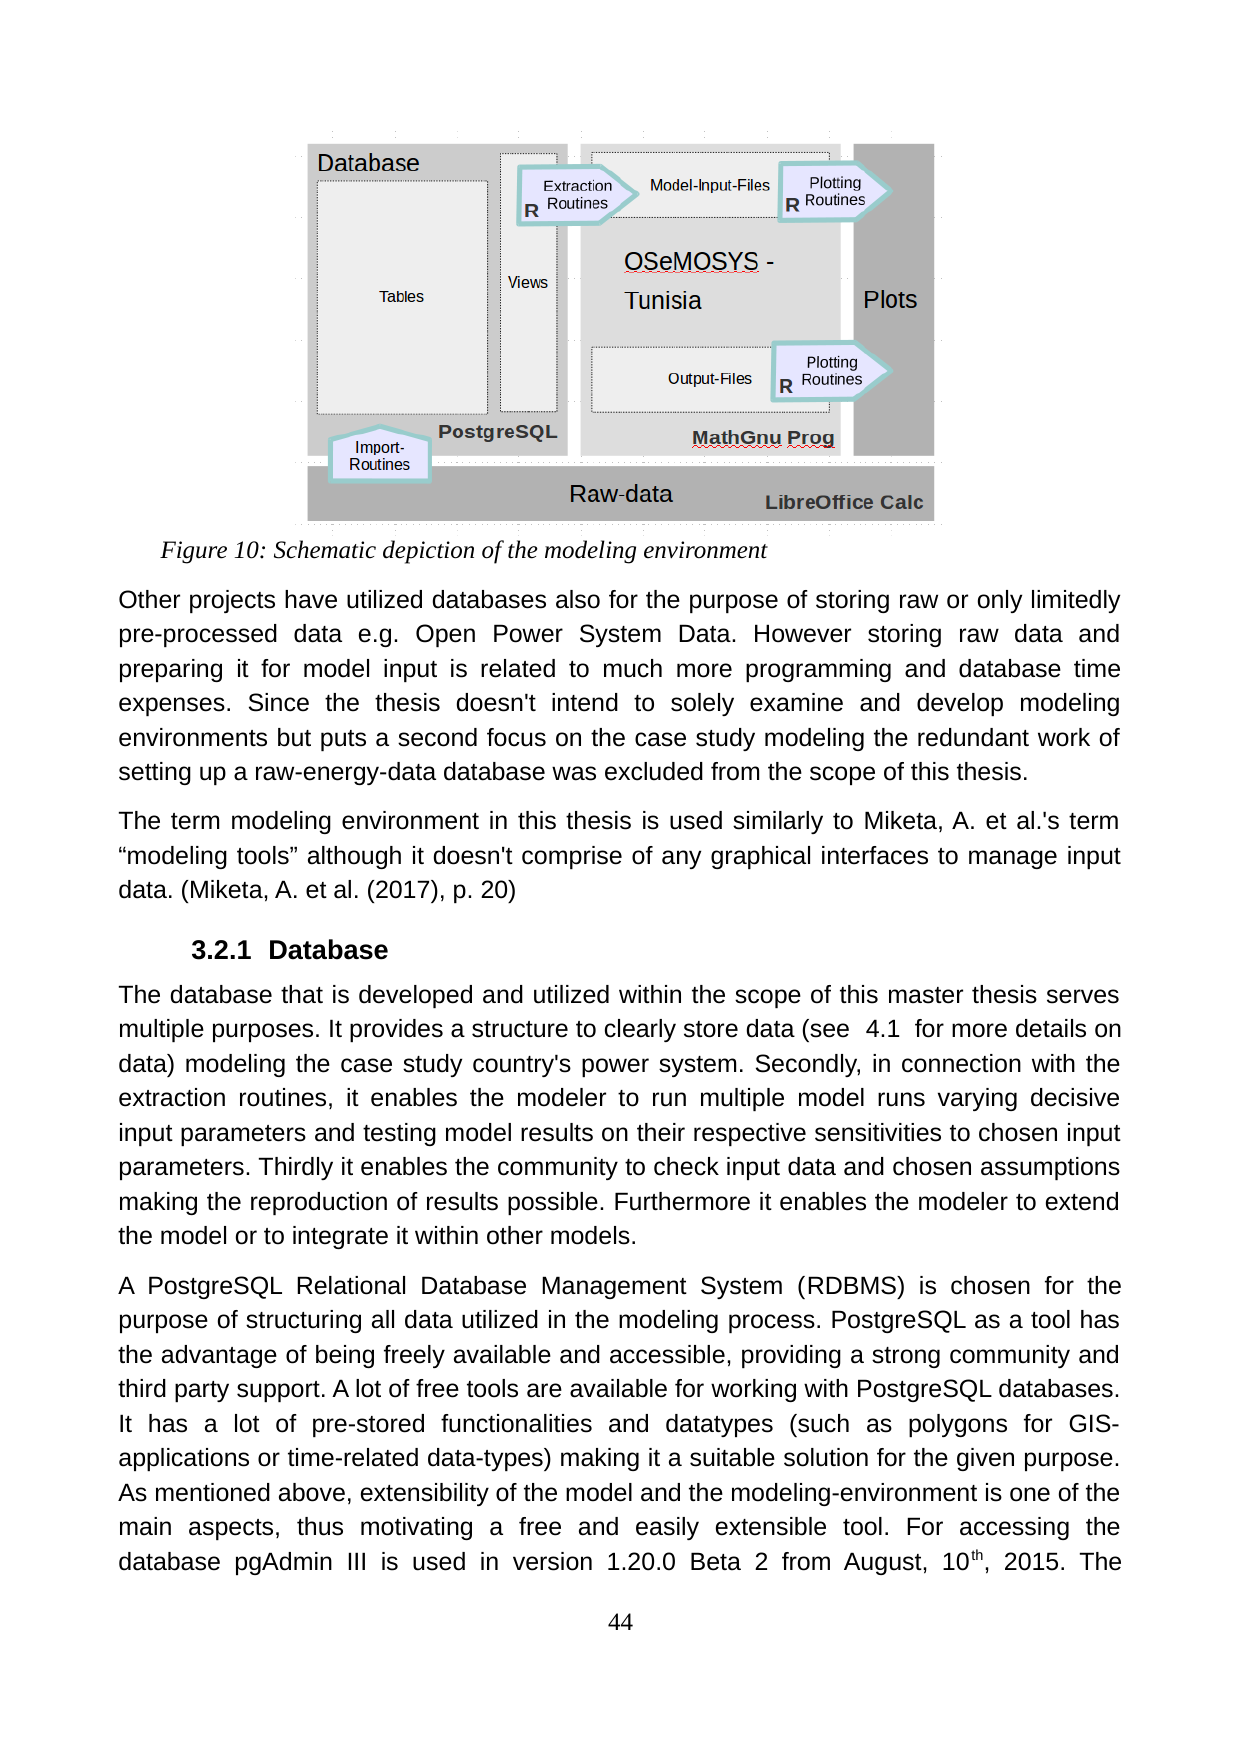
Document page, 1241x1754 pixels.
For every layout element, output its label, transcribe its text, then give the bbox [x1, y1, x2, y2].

list The term modeling environment in this thesis is used similarly to Miketa, A. et al.'s term “modeling tools” although it doesn't comprise of any graphical interfaces to manage input data. (Miketa, A. et al. (2017), p. 20) [118, 806, 1122, 904]
picture [295, 130, 946, 536]
text A PostgreSQL Relational Database Management System (RDBMS) is chosen for the purpose of structuring all data utilized in the modeling process. PostgreSQL as a tool has the advantage of being freely available and accessible, providing a strong community and third party support. A lot of free tools are available for working with PostgreSQL databases. It has a lot of pre-stored functionalities and datatypes (such as polygons for GIS-applications or time-related data-types) making it a suitable solution for the given purpose. As mentioned above, extensibility of the model and the modeling-environment is one of the main aspects, thus motivating a free and easily extensible tool. For accessing the database pgAdmin III is used in version 1.20.0 Beta 2 from August, 10th, 2015. The [118, 1271, 1122, 1575]
list Other projects have utilized databases also for the purpose of storing raw or only limitedly pre-processed data e.g. Open Power System Data. However storing raw data and preparing it for model input is related to much more programming and database time expenses. Since the thesis doesn't intend to solely examine and develop modeling environments but puts a second focus on the case study modeling the redundant work of setting up a raw-energy-data database was excluded from the scope of this thesis. [118, 118, 1122, 786]
text The database that is developed and utilized within the scope of this master thesis serves multiple purposes. It provides a structure to clearly store data (see 4.1 for more details on data) modeling the case study country's power system. Secondly, in connection with the extraction routines, it enables the modeler to run multiple model runs varying decisive input parameters and testing model results on their respective sensitivities to chosen input parameters. Thirdly it enables the community to check input data and chosen assumptions making the reproduction of results possible. Furthermore it enables the modeler to extend the model or to integrate it within other models. [118, 980, 1122, 1250]
subtitle Database [184, 934, 1122, 965]
list Figure 10: Schematic depiction of the modeling environment [160, 131, 1080, 564]
